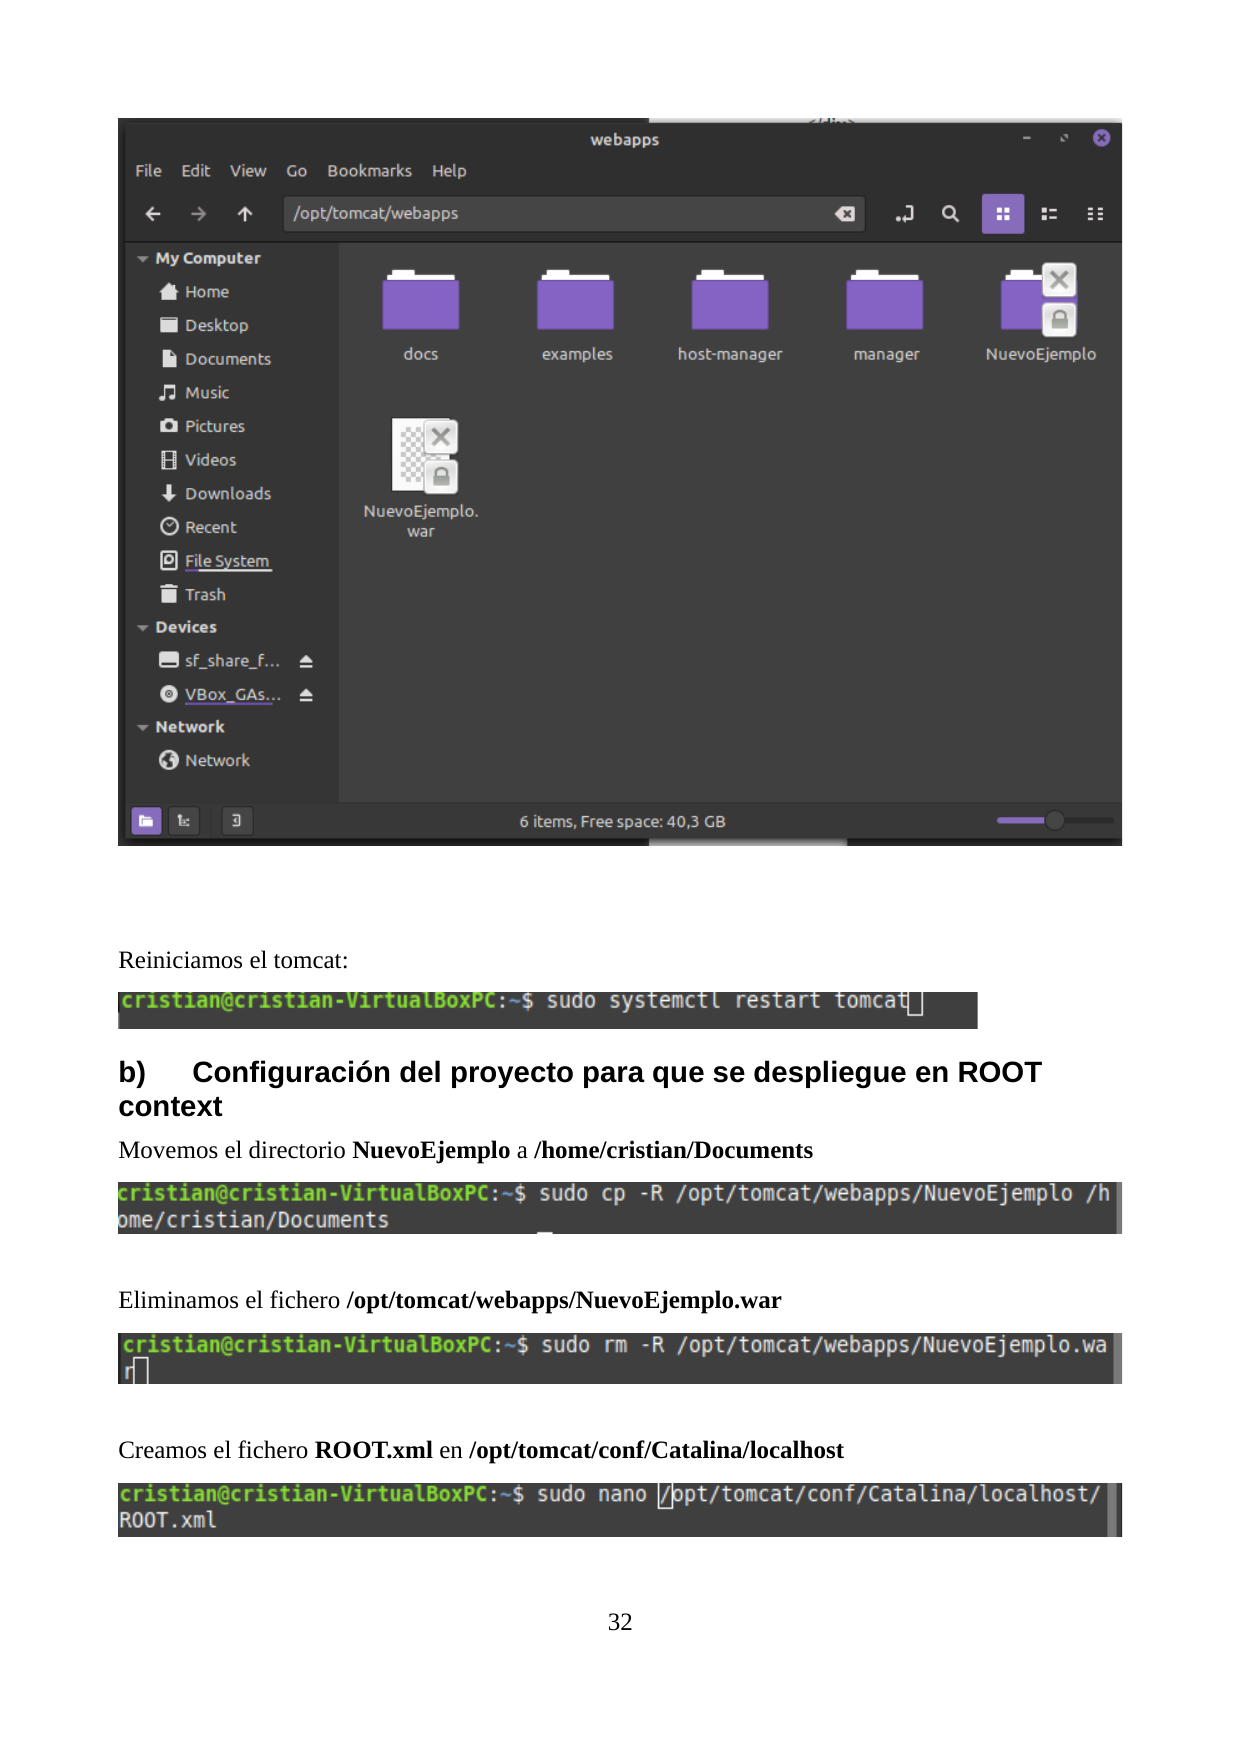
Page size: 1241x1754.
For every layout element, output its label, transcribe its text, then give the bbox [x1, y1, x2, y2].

text Eliminamos el fichero /opt/tomcat/webapps/NuevoEjemplo.war [118, 1285, 1122, 1314]
picture [118, 1483, 1123, 1537]
text Movemos el directorio NuevoEjemplo a /home/cristian/Documents [118, 1135, 1122, 1163]
picture [118, 992, 978, 1029]
text Creamos el fichero ROOT.xml en /opt/tomcat/conf/Catalina/localhost [118, 1436, 1122, 1464]
picture [118, 118, 1123, 846]
picture [118, 1182, 1123, 1234]
picture [118, 1333, 1123, 1384]
subtitle Configuración del proyecto para que se despliegue en ROOT context [118, 1055, 1122, 1122]
text Reiniciamos el tomcat: [118, 945, 1122, 974]
